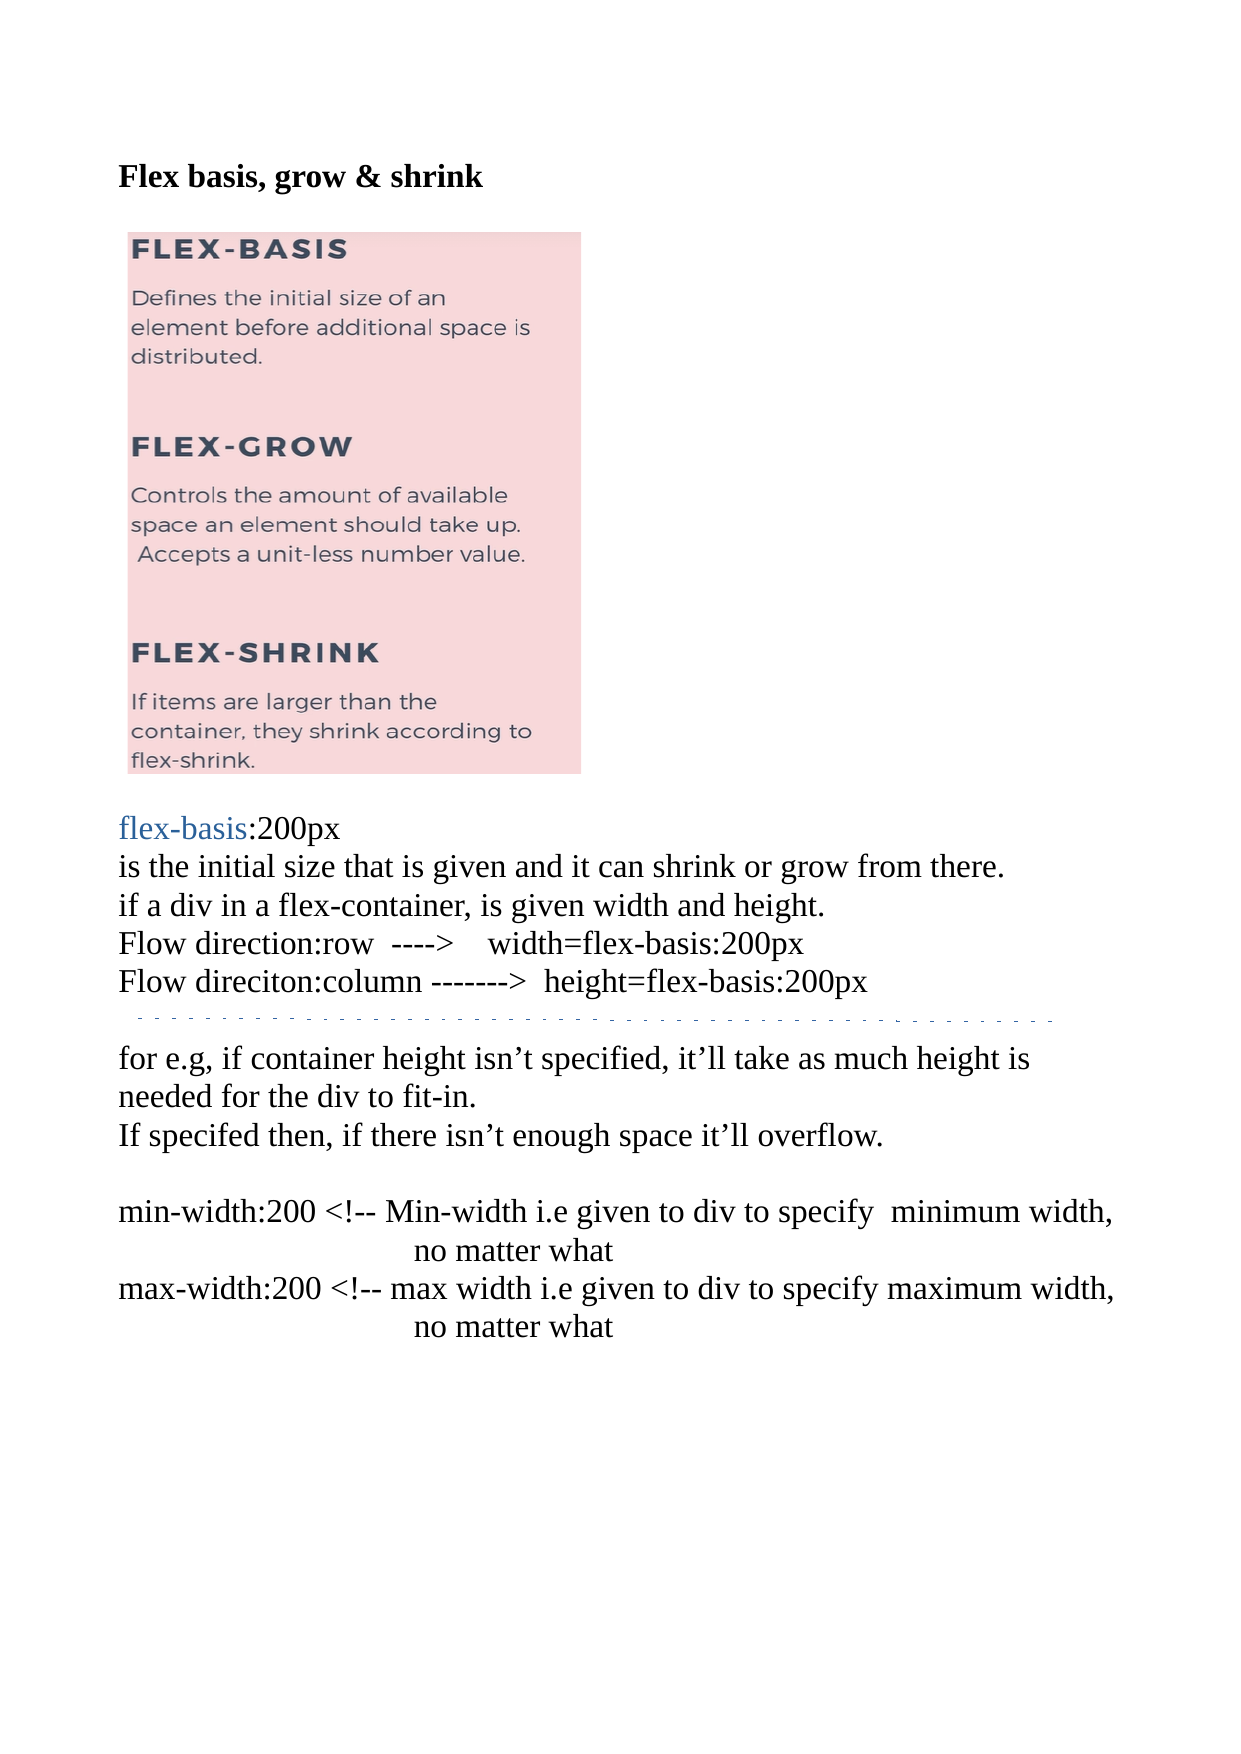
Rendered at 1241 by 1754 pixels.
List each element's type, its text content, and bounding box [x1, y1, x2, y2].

text flex-basis:200px [118, 808, 1122, 846]
text no matter what [118, 1230, 1122, 1268]
picture [127, 232, 582, 774]
text is the initial size that is given and it can shrink or grow from there. [118, 846, 1122, 885]
text min-width:200 <!-- Min-width i.e given to div to specify minimum width, [118, 1191, 1122, 1230]
text Flex basis, grow & shrink [118, 156, 1122, 195]
text Flow direction:row ----> width=flex-basis:200px [118, 923, 1122, 961]
text for e.g, if container height isn’t specified, it’ll take as much height is needed for the div to fit-in. [118, 1038, 1122, 1115]
text max-width:200 <!-- max width i.e given to div to specify maximum width, [118, 1268, 1122, 1306]
text no matter what [118, 1306, 1122, 1345]
text Flow direciton:column -------> height=flex-basis:200px [118, 961, 1122, 1000]
text if a div in a flex-container, is given width and height. [118, 885, 1122, 923]
text If specifed then, if there isn’t enough space it’ll overflow. [118, 1115, 1122, 1153]
